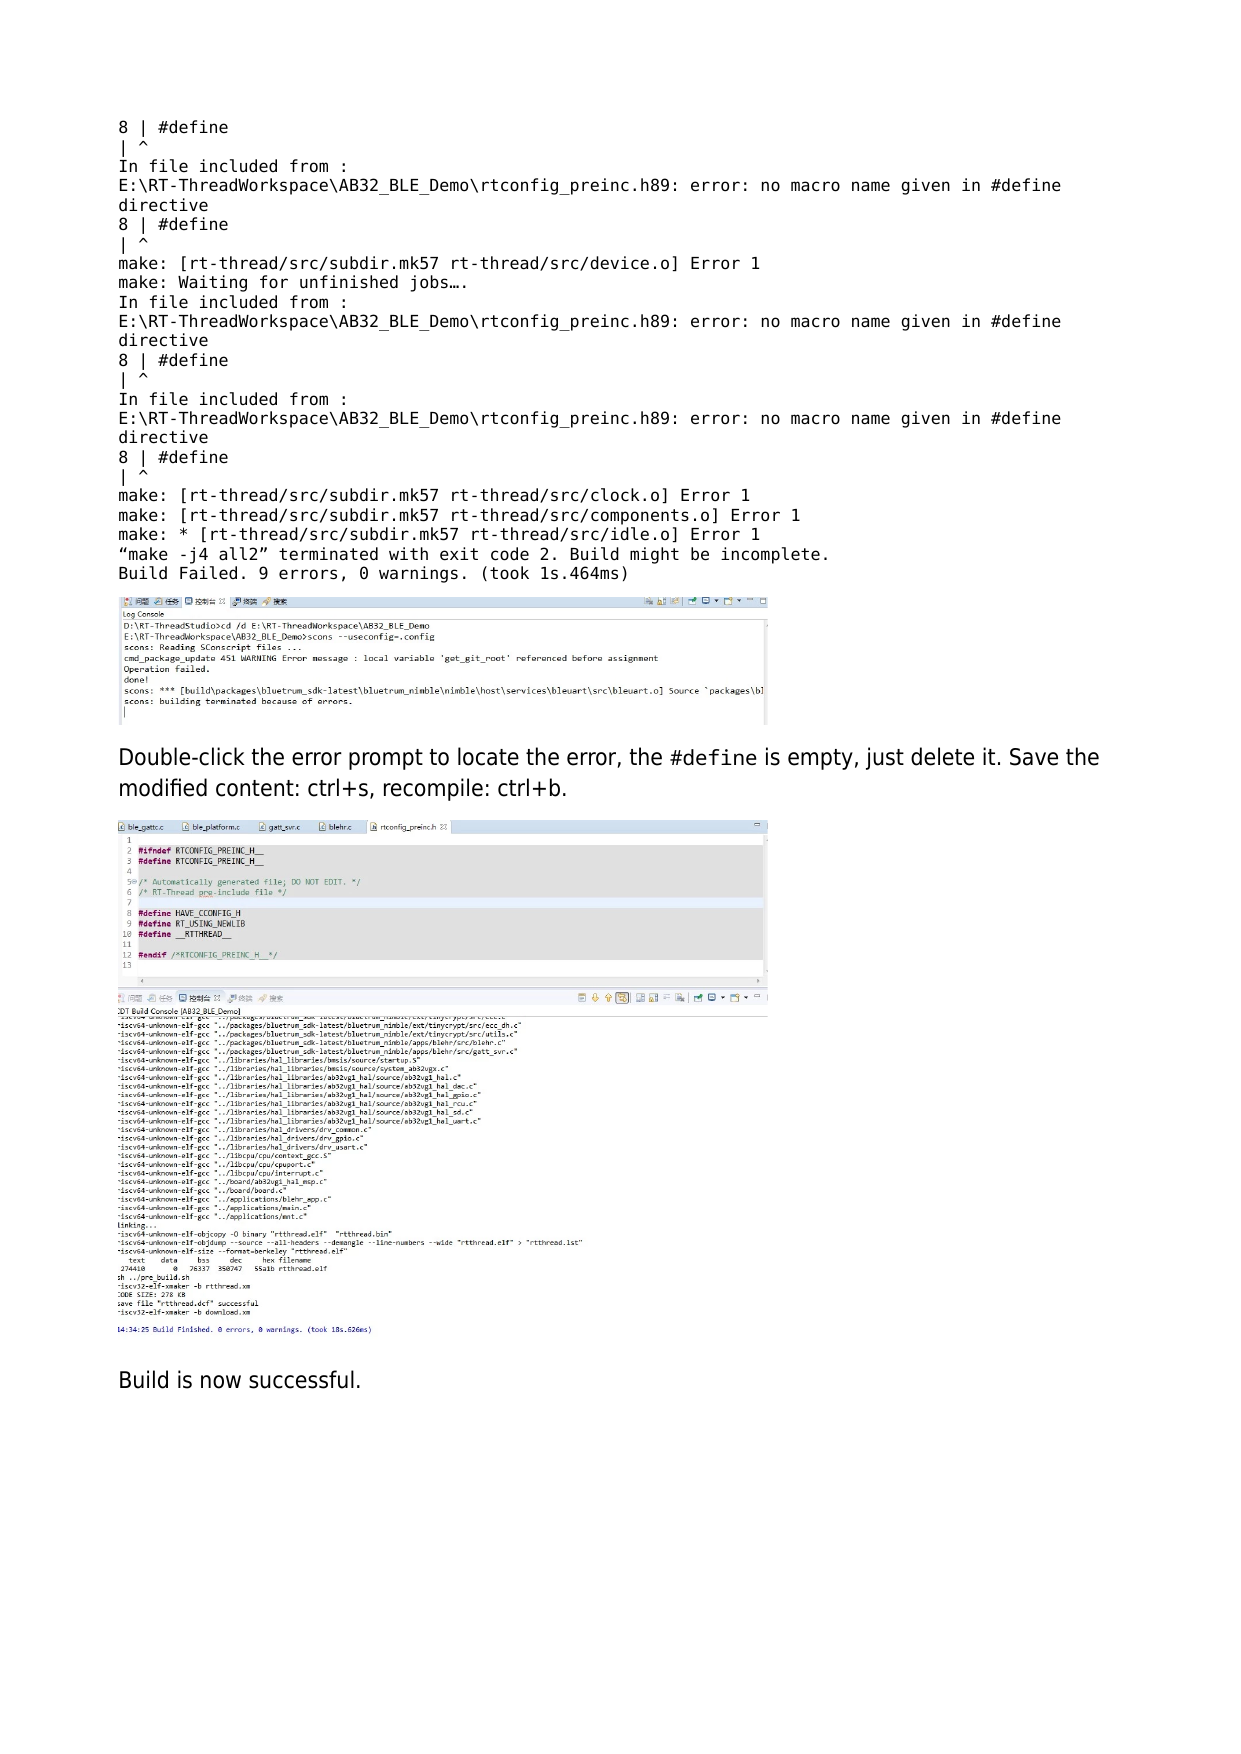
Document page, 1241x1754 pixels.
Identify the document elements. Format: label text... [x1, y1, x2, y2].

text Build Failed. 9 errors, 0 warnings. (took 1s.464ms) [118, 564, 1122, 583]
text 8 | #define [118, 447, 1122, 467]
text In file included from : [118, 292, 1122, 312]
text E:\RT-ThreadWorkspace\AB32_BLE_Demo\rtconfig_preinc.h89: error: no macro name given in #define directive [118, 312, 1122, 351]
text 8 | #define [118, 215, 1122, 234]
text | ^ [118, 234, 1122, 254]
text | ^ [118, 467, 1122, 486]
text make: [rt-thread/src/subdir.mk57 rt-thread/src/components.o] Error 1 [118, 506, 1122, 525]
text 8 | #define [118, 351, 1122, 370]
text In file included from : [118, 389, 1122, 409]
text In file included from : [118, 157, 1122, 176]
text “make -j4 all2” terminated with exit code 2. Build might be incomplete. [118, 544, 1122, 564]
text E:\RT-ThreadWorkspace\AB32_BLE_Demo\rtconfig_preinc.h89: error: no macro name given in #define directive [118, 409, 1122, 447]
text 8 | #define [118, 118, 1122, 137]
picture [118, 820, 768, 1349]
text make: Waiting for unfinished jobs…. [118, 273, 1122, 292]
text E:\RT-ThreadWorkspace\AB32_BLE_Demo\rtconfig_preinc.h89: error: no macro name given in #define directive [118, 176, 1122, 215]
text make: * [rt-thread/src/subdir.mk57 rt-thread/src/idle.o] Error 1 [118, 525, 1122, 544]
text Build is now successful. [118, 1367, 1122, 1393]
text | ^ [118, 370, 1122, 389]
text | ^ [118, 137, 1122, 157]
text make: [rt-thread/src/subdir.mk57 rt-thread/src/device.o] Error 1 [118, 254, 1122, 273]
text Double-click the error prompt to locate the error, the #define is empty, just delete it. Save the modified content: ctrl+s, recompile: ctrl+b. [118, 743, 1122, 802]
picture [118, 597, 768, 725]
text make: [rt-thread/src/subdir.mk57 rt-thread/src/clock.o] Error 1 [118, 486, 1122, 506]
